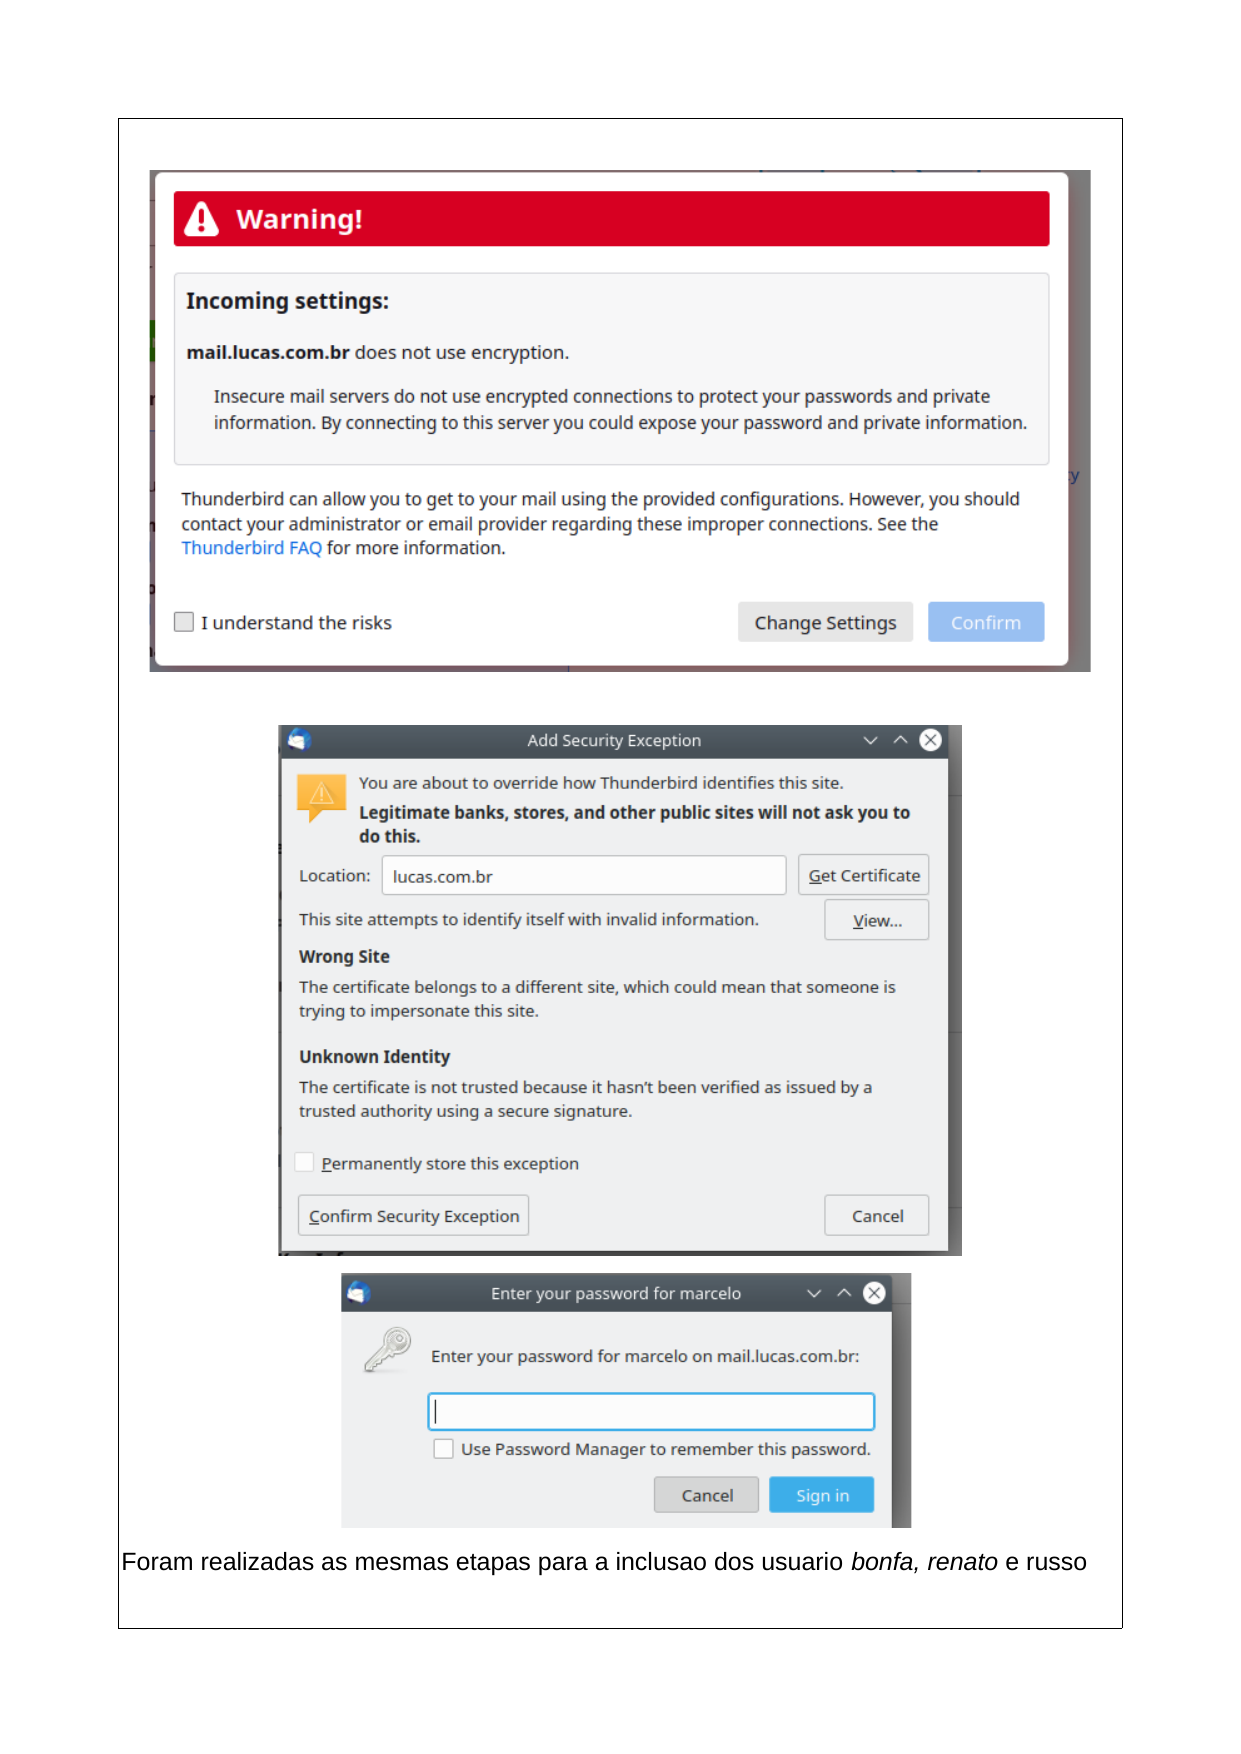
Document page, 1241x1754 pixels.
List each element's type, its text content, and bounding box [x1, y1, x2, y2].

picture [149, 170, 1091, 672]
text Foram realizadas as mesmas etapas para a inclusao dos usuario bonfa, renato e russo [119, 1511, 1122, 1575]
picture [341, 1273, 912, 1528]
picture [278, 725, 962, 1256]
